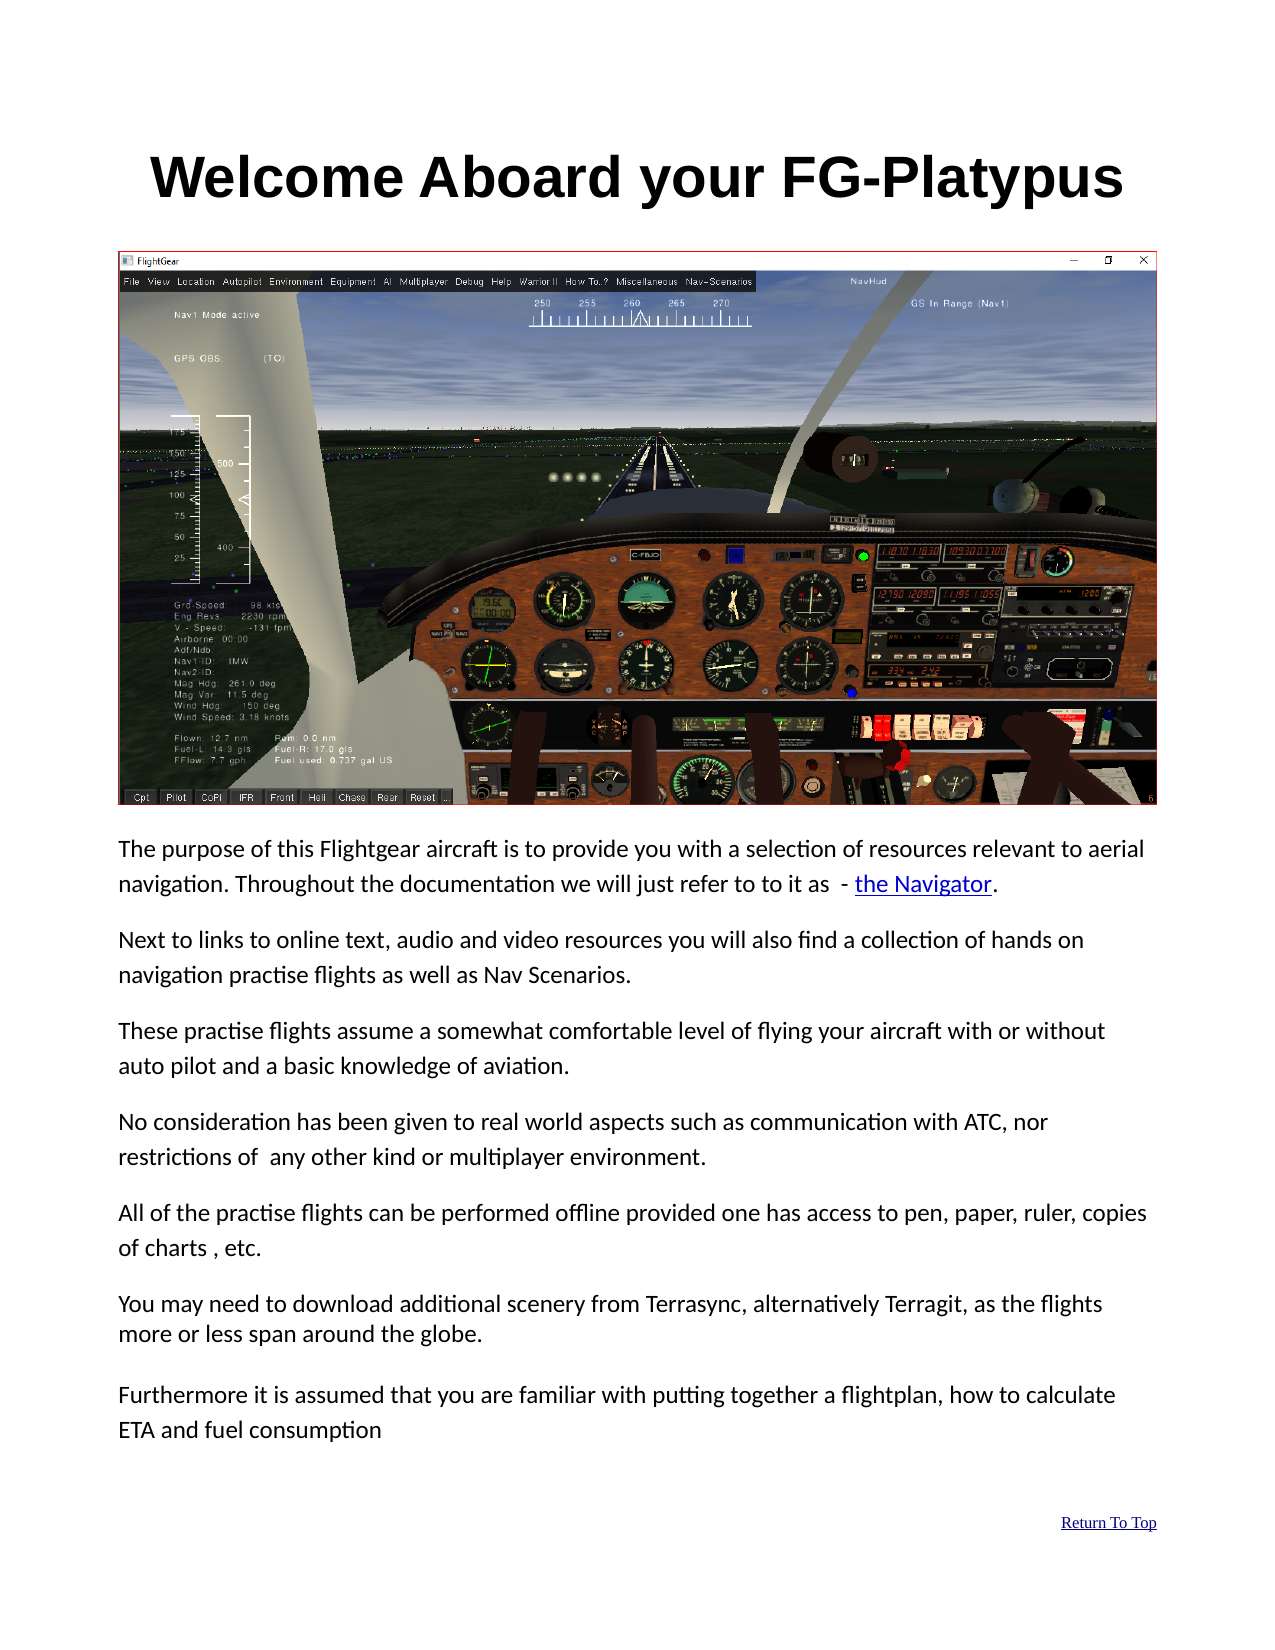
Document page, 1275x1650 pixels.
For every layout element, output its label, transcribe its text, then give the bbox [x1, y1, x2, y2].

title Welcome Aboard your FG-Platypus [118, 143, 1157, 210]
text Next to links to online text, audio and video resources you will also find a collection of hands on navigation practise flights as well as Nav Scenarios. [118, 924, 1157, 990]
text No consideration has been given to real world aspects such as communication with ATC, nor restrictions of any other kind or multiplayer environment. [118, 1106, 1157, 1172]
text These practise flights assume a somewhat comfortable level of flying your aircraft with or without auto pilot and a basic knowledge of aviation. [118, 1015, 1157, 1081]
text All of the practise flights can be performed offline provided one has access to pen, paper, ruler, copies of charts , etc. [118, 1197, 1157, 1262]
text You may need to download additional scenery from Terrasync, alternatively Terragit, as the flights more or less span around the globe. [118, 1288, 1157, 1349]
text Furthermore it is assumed that you are familiar with putting together a flightplan, how to calculate ETA and fuel consumption [118, 1379, 1157, 1445]
picture [118, 251, 1157, 805]
text The purpose of this Flightgear aircraft is to provide you with a selection of resources relevant to aerial navigation. Throughout the documentation we will just refer to to it as - the Navigator. [118, 833, 1157, 899]
